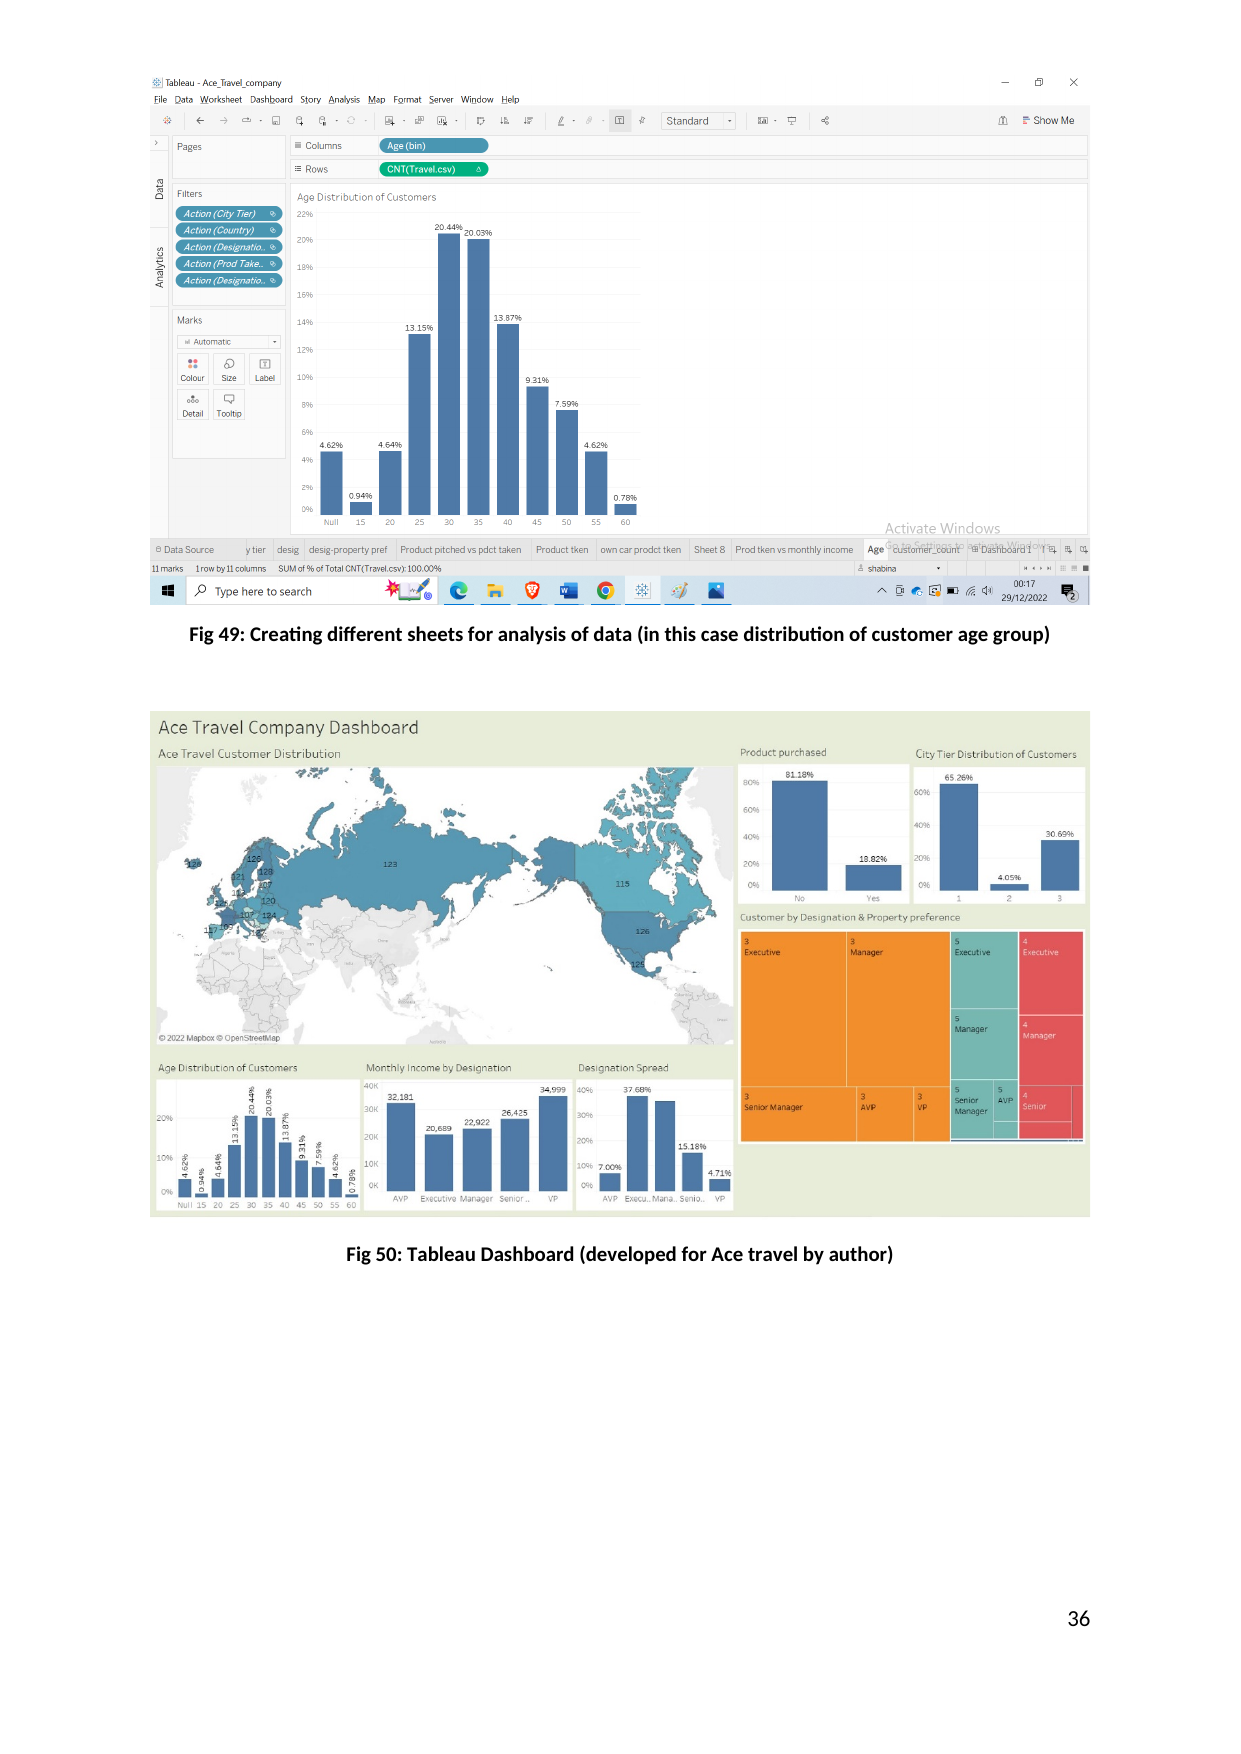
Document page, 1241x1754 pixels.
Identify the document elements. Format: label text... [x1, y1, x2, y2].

text Fig 50: Tableau Dashboard (developed for Ace travel by author) [150, 1241, 1090, 1266]
text Fig 49: Creating different sheets for analysis of data (in this case distribution of customer age group) [150, 621, 1090, 646]
